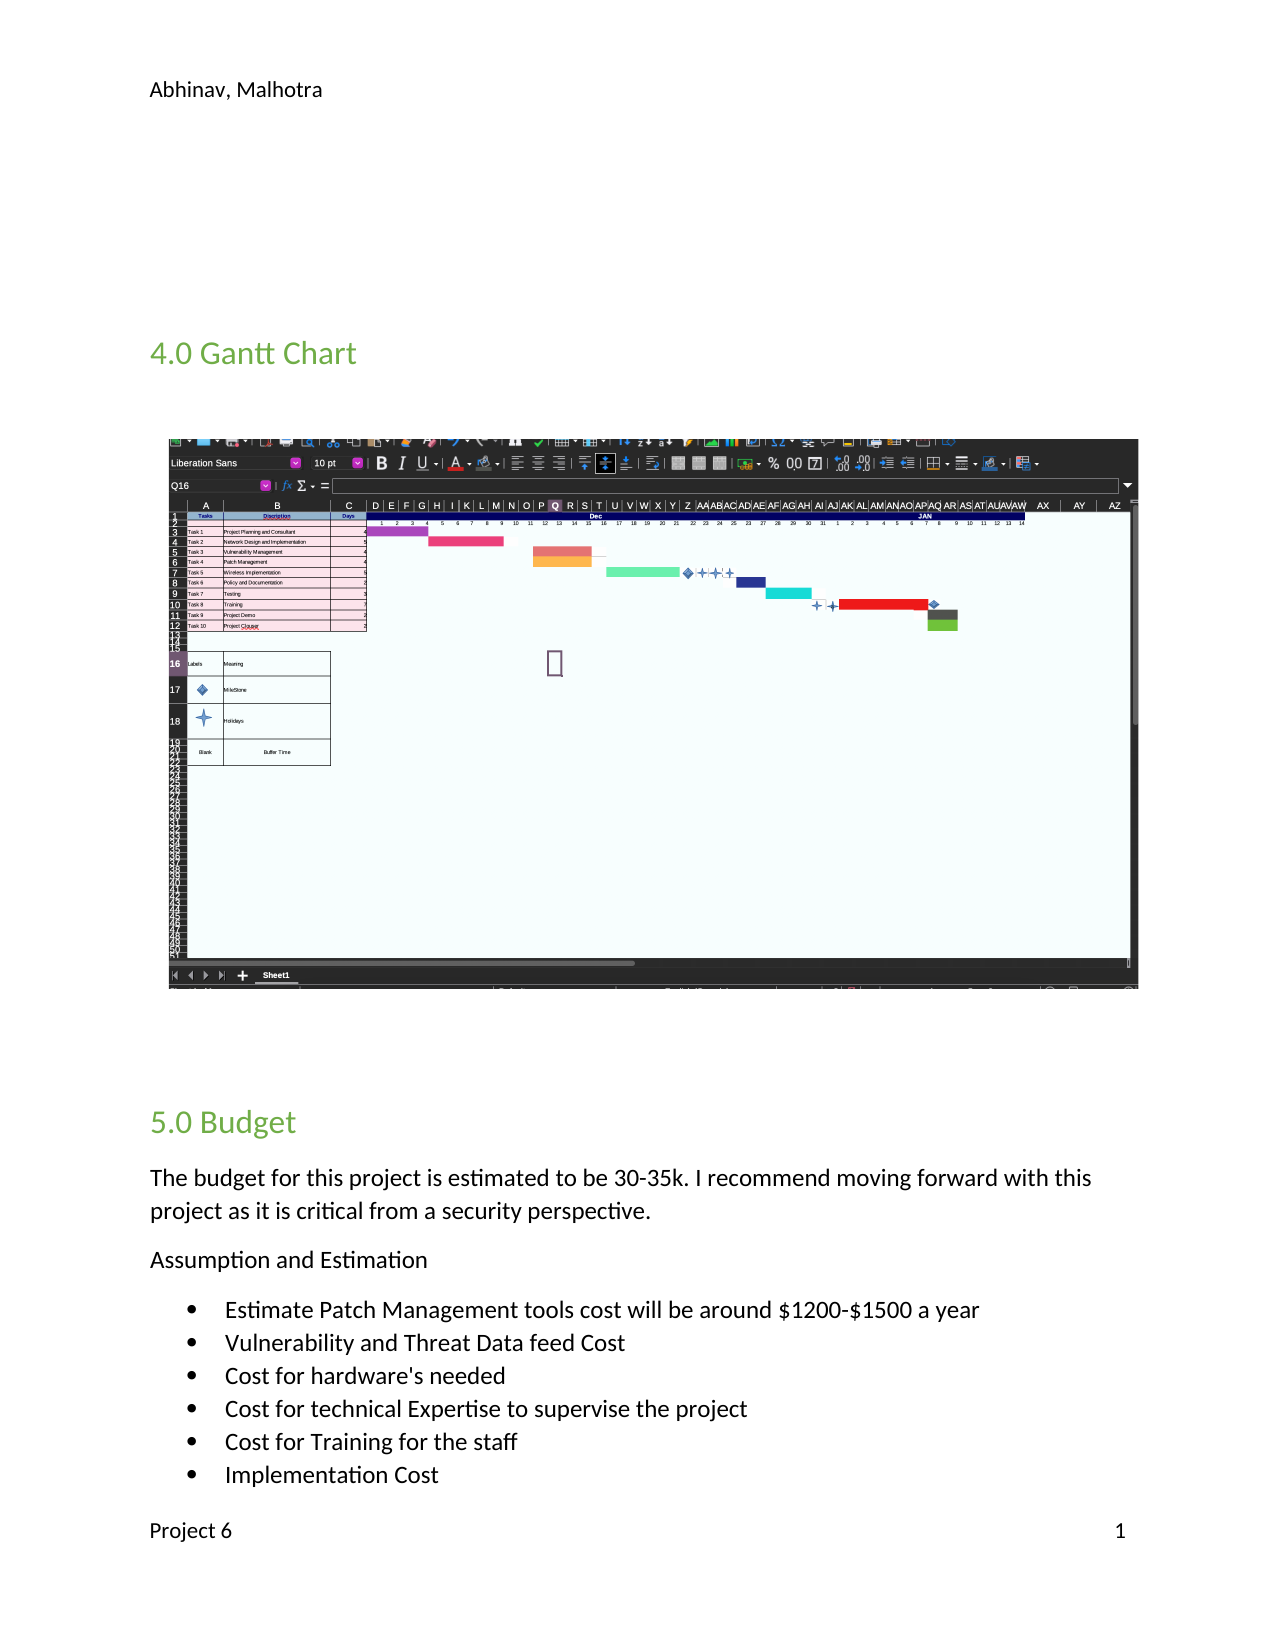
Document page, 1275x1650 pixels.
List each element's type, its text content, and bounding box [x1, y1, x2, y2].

list Estimate Patch Management tools cost will be around $1200-$1500 a year [187, 1294, 1125, 1325]
text 4.0 Gantt Chart [150, 332, 1125, 373]
list Cost for hardware's needed [187, 1360, 1125, 1391]
list Cost for technical Expertise to supervise the project [187, 1393, 1125, 1423]
text 5.0 Budget [150, 1101, 1125, 1142]
list Vulnerability and Threat Data feed Cost [187, 1327, 1125, 1358]
picture [168, 439, 1139, 989]
text The budget for this project is estimated to be 30-35k. I recommend moving forward with this project as it is critical from a security perspective. [150, 1162, 1125, 1226]
list Implementation Cost [187, 1459, 1125, 1489]
text Assumption and Estimation [150, 1244, 1125, 1275]
list Cost for Training for the staff [187, 1426, 1125, 1456]
